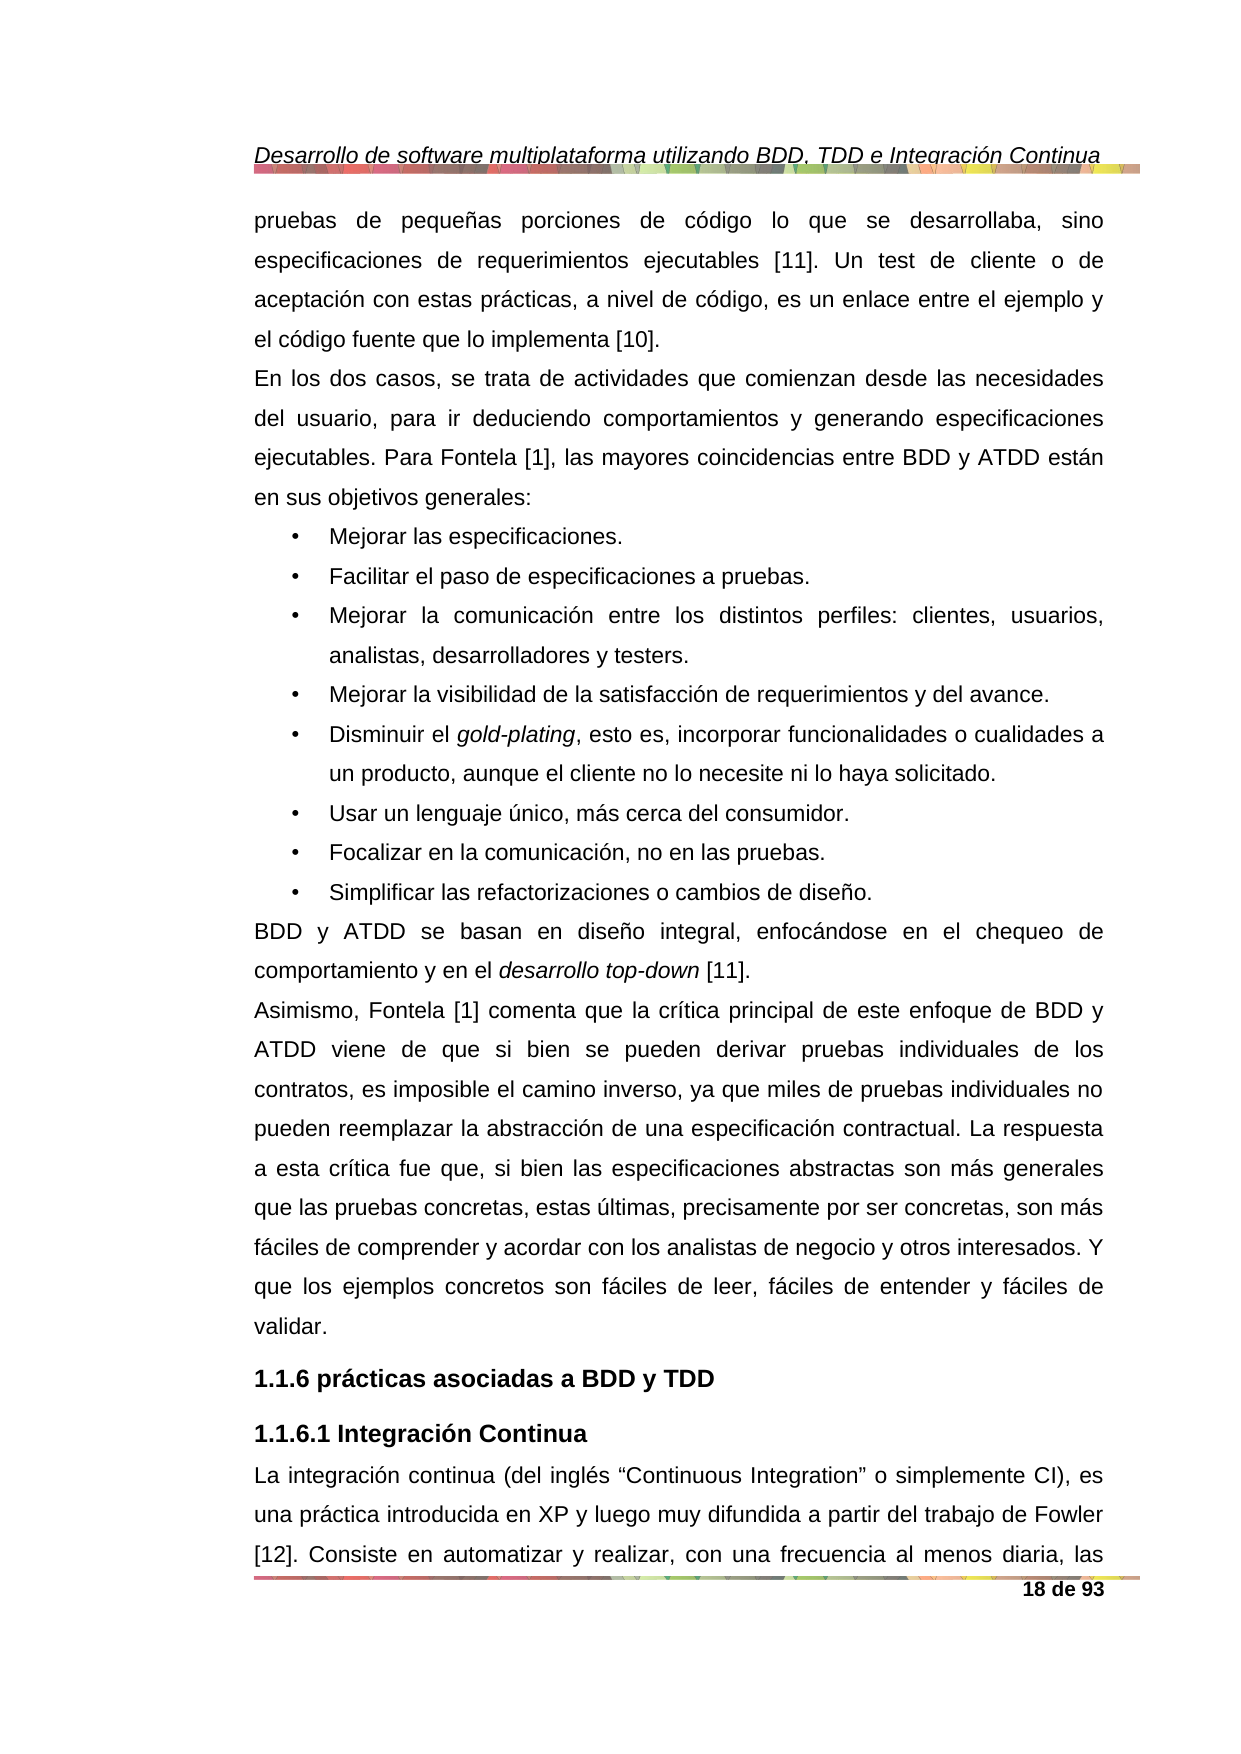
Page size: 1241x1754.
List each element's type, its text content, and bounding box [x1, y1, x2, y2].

list Mejorar la comunicación entre los distintos perfiles: clientes, usuarios, analistas, desarrolladores y testers. [291, 602, 1104, 668]
list Focalizar en la comunicación, no en las pruebas. [291, 839, 1104, 865]
text La integración continua (del inglés “Continuous Integration” o simplemente CI), es una práctica introducida en XP y luego muy difundida a partir del trabajo de Fowler [12]. Consiste en automatizar y realizar, con una frecuencia al menos diaria, las [254, 1462, 1104, 1567]
text BDD y ATDD se basan en diseño integral, enfocándose en el chequeo de comportamiento y en el desarrollo top-down [11]. [254, 918, 1104, 984]
text 1.1.6.1 Integración Continua [254, 1419, 1104, 1448]
text Asimismo, Fontela [1] comenta que la crítica principal de este enfoque de BDD y ATDD viene de que si bien se pueden derivar pruebas individuales de los contratos, es imposible el camino inverso, ya que miles de pruebas individuales no pueden reemplazar la abstracción de una especificación contractual. La respuesta a esta crítica fue que, si bien las especificaciones abstractas son más generales que las pruebas concretas, estas últimas, precisamente por ser concretas, son más fáciles de comprender y acordar con los analistas de negocio y otros interesados. Y que los ejemplos concretos son fáciles de leer, fáciles de entender y fáciles de validar. [254, 997, 1104, 1339]
list Facilitar el paso de especificaciones a pruebas. [291, 563, 1104, 589]
list Mejorar las especificaciones. [291, 523, 1104, 549]
text 1.1.6 prácticas asociadas a BDD y TDD [254, 1364, 1104, 1393]
text pruebas de pequeñas porciones de código lo que se desarrollaba, sino especificaciones de requerimientos ejecutables [11]. Un test de cliente o de aceptación con estas prácticas, a nivel de código, es un enlace entre el ejemplo y el código fuente que lo implementa [10]. [254, 207, 1104, 352]
list Simplificar las refactorizaciones o cambios de diseño. [291, 878, 1104, 905]
list Disminuir el gold-plating, esto es, incorporar funcionalidades o cualidades a un producto, aunque el cliente no lo necesite ni lo haya solicitado. [291, 721, 1104, 786]
text En los dos casos, se trata de actividades que comienzan desde las necesidades del usuario, para ir deduciendo comportamientos y generando especificaciones ejecutables. Para Fontela [1], las mayores coincidencias entre BDD y ATDD están en sus objetivos generales: [254, 365, 1104, 510]
list Mejorar la visibilidad de la satisfacción de requerimientos y del avance. [291, 681, 1104, 707]
list Usar un lenguaje único, más cerca del consumidor. [291, 799, 1104, 826]
